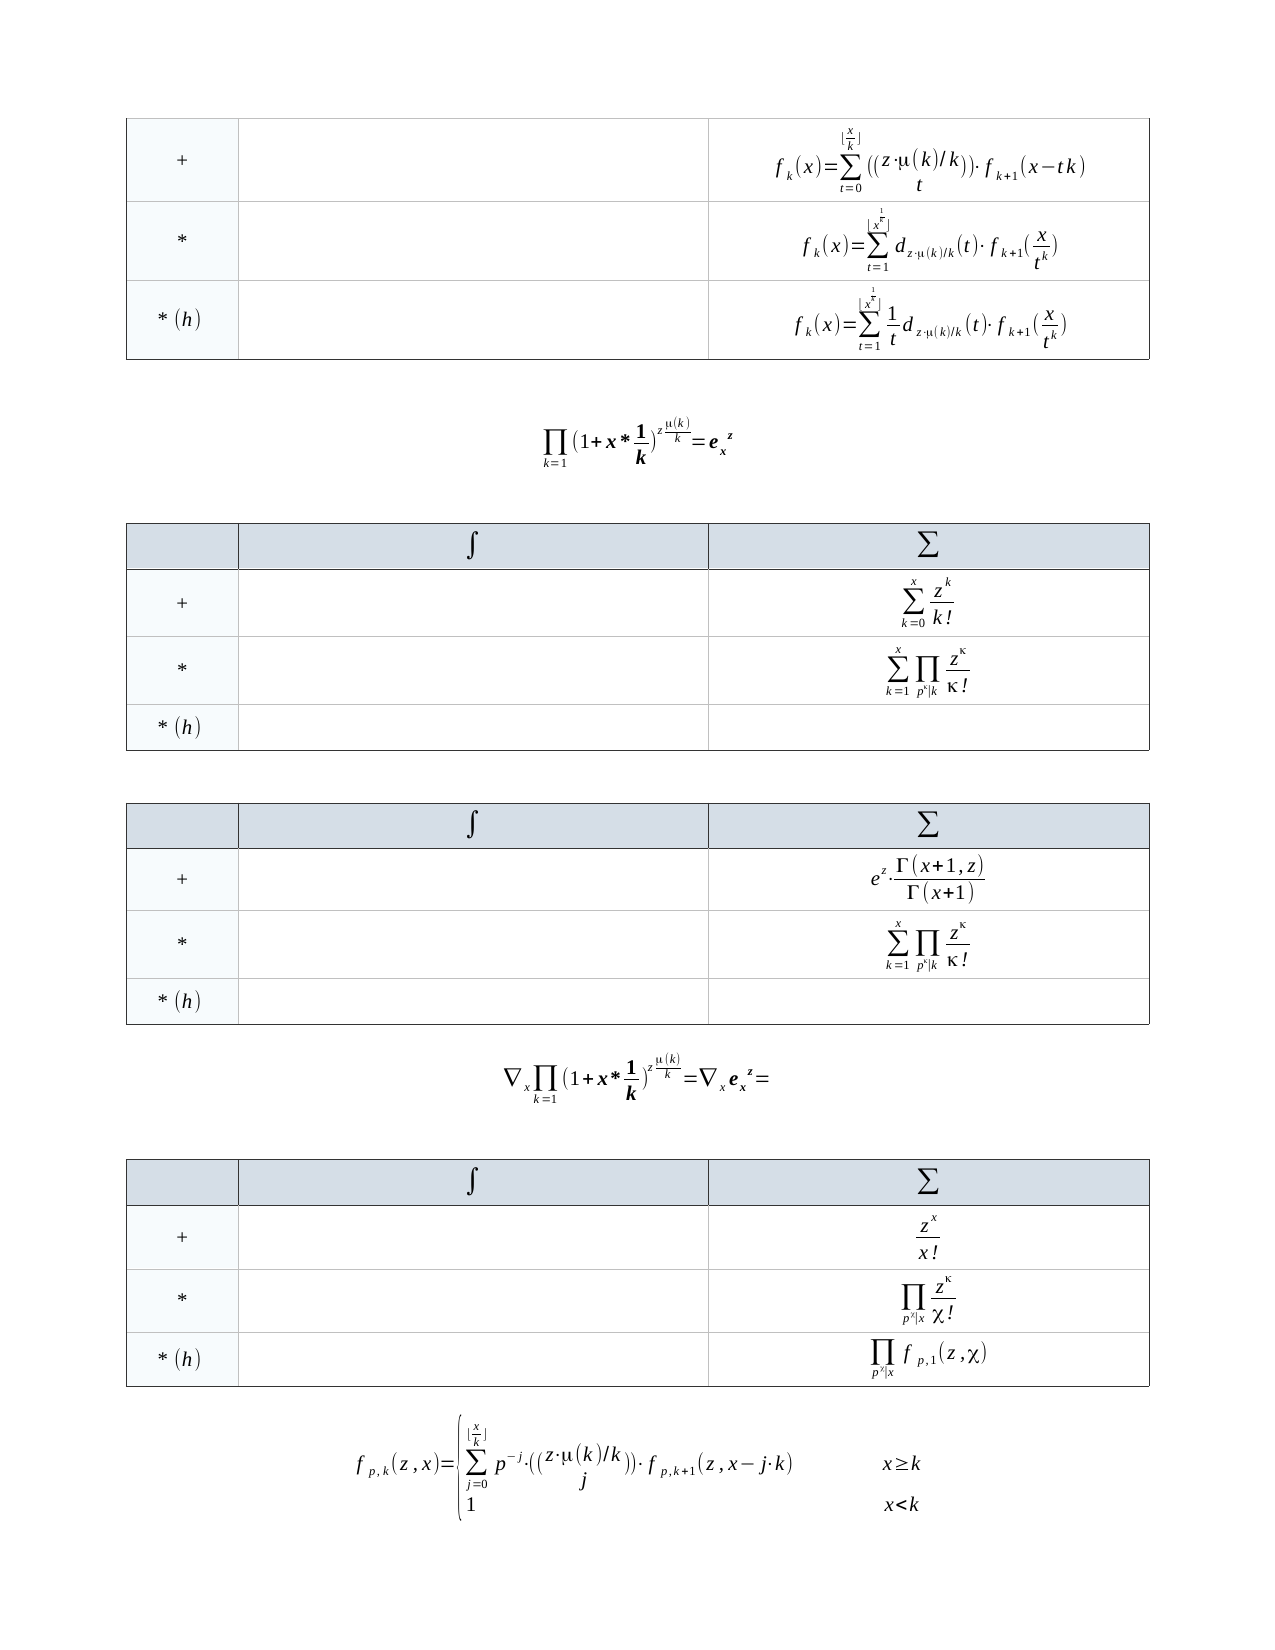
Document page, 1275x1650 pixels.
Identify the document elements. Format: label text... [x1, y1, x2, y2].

table_cell * [127, 1333, 238, 1386]
table_cell + [127, 570, 238, 636]
table_header [709, 804, 1149, 848]
table_cell [709, 979, 1149, 1024]
table_cell * [127, 911, 238, 978]
table_cell [709, 705, 1149, 750]
table_cell + [127, 1206, 238, 1268]
table_cell [239, 1206, 708, 1268]
table_cell [239, 1333, 708, 1386]
table_header [127, 1160, 238, 1205]
table_cell [709, 1333, 1149, 1386]
table_cell [709, 281, 1149, 359]
table_cell + [127, 849, 238, 910]
table_cell [239, 281, 708, 359]
table_cell [709, 202, 1149, 280]
table_cell [239, 119, 708, 201]
table_cell * [127, 979, 238, 1024]
table_cell [239, 202, 708, 280]
table_cell [239, 849, 708, 910]
table_header [709, 1160, 1149, 1205]
table_cell [709, 1270, 1149, 1332]
table_cell * [127, 1270, 238, 1332]
table_header [239, 1160, 708, 1205]
table_header [709, 524, 1149, 568]
table_cell [709, 637, 1149, 704]
table_cell [239, 911, 708, 978]
table_cell [709, 1206, 1149, 1268]
table_cell [709, 570, 1149, 636]
table_cell * [127, 281, 238, 359]
table_cell * [127, 202, 238, 280]
table_header [239, 524, 708, 568]
table_cell [709, 911, 1149, 978]
table_header [239, 804, 708, 848]
table_header [127, 524, 238, 568]
table_cell [709, 119, 1149, 201]
table_cell [239, 705, 708, 750]
table_cell [239, 979, 708, 1024]
table_cell [709, 849, 1149, 910]
table_cell [239, 570, 708, 636]
table_cell [239, 1270, 708, 1332]
table_cell * [127, 637, 238, 704]
table_header [127, 804, 238, 848]
table_cell + [127, 119, 238, 201]
table_cell [239, 637, 708, 704]
table_cell * [127, 705, 238, 750]
